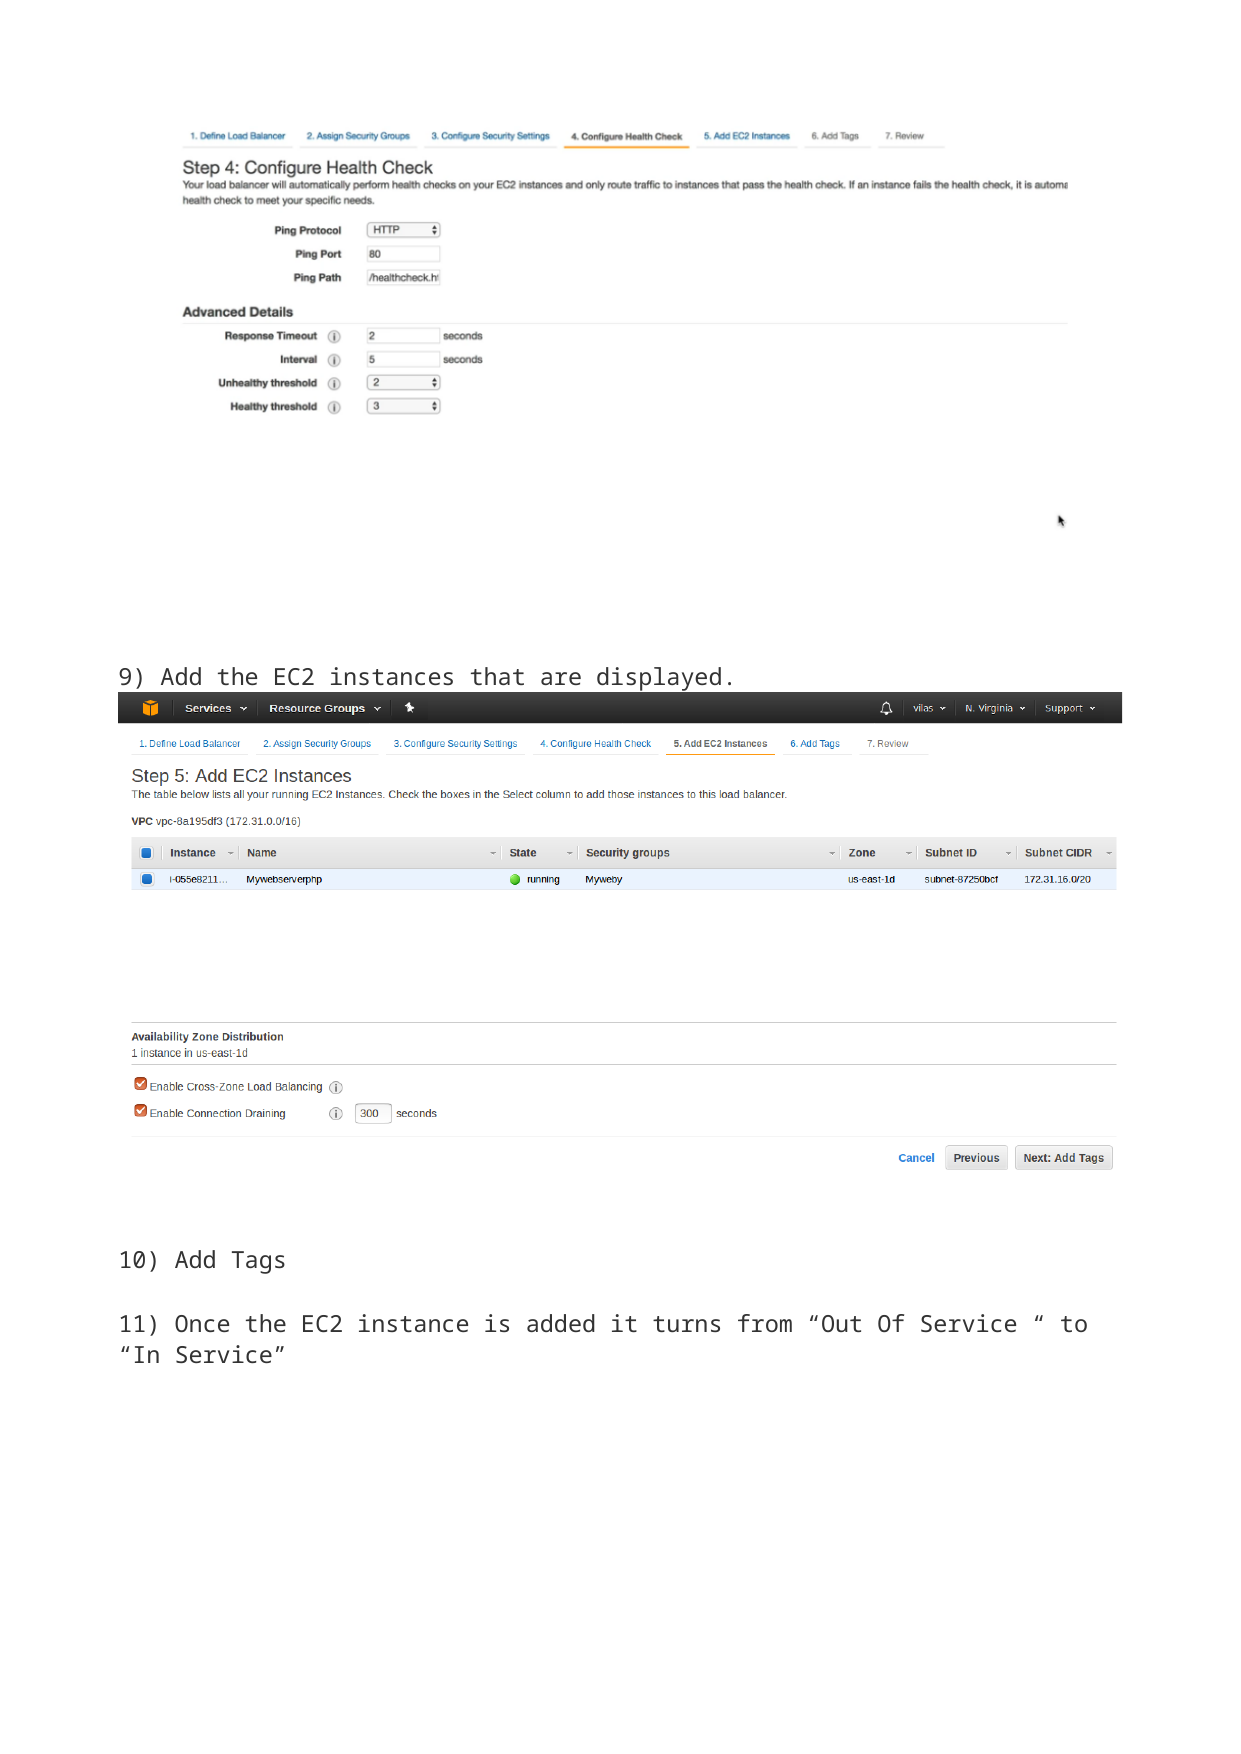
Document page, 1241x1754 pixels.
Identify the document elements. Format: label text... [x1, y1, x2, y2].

text 9) Add the EC2 instances that are displayed. [118, 660, 1122, 692]
text 10) Add Tags [118, 1243, 1122, 1275]
picture [172, 118, 1068, 629]
picture [118, 692, 1123, 1179]
text 11) Once the EC2 instance is added it turns from “Out Of Service “ to “In Service” [118, 1307, 1122, 1371]
